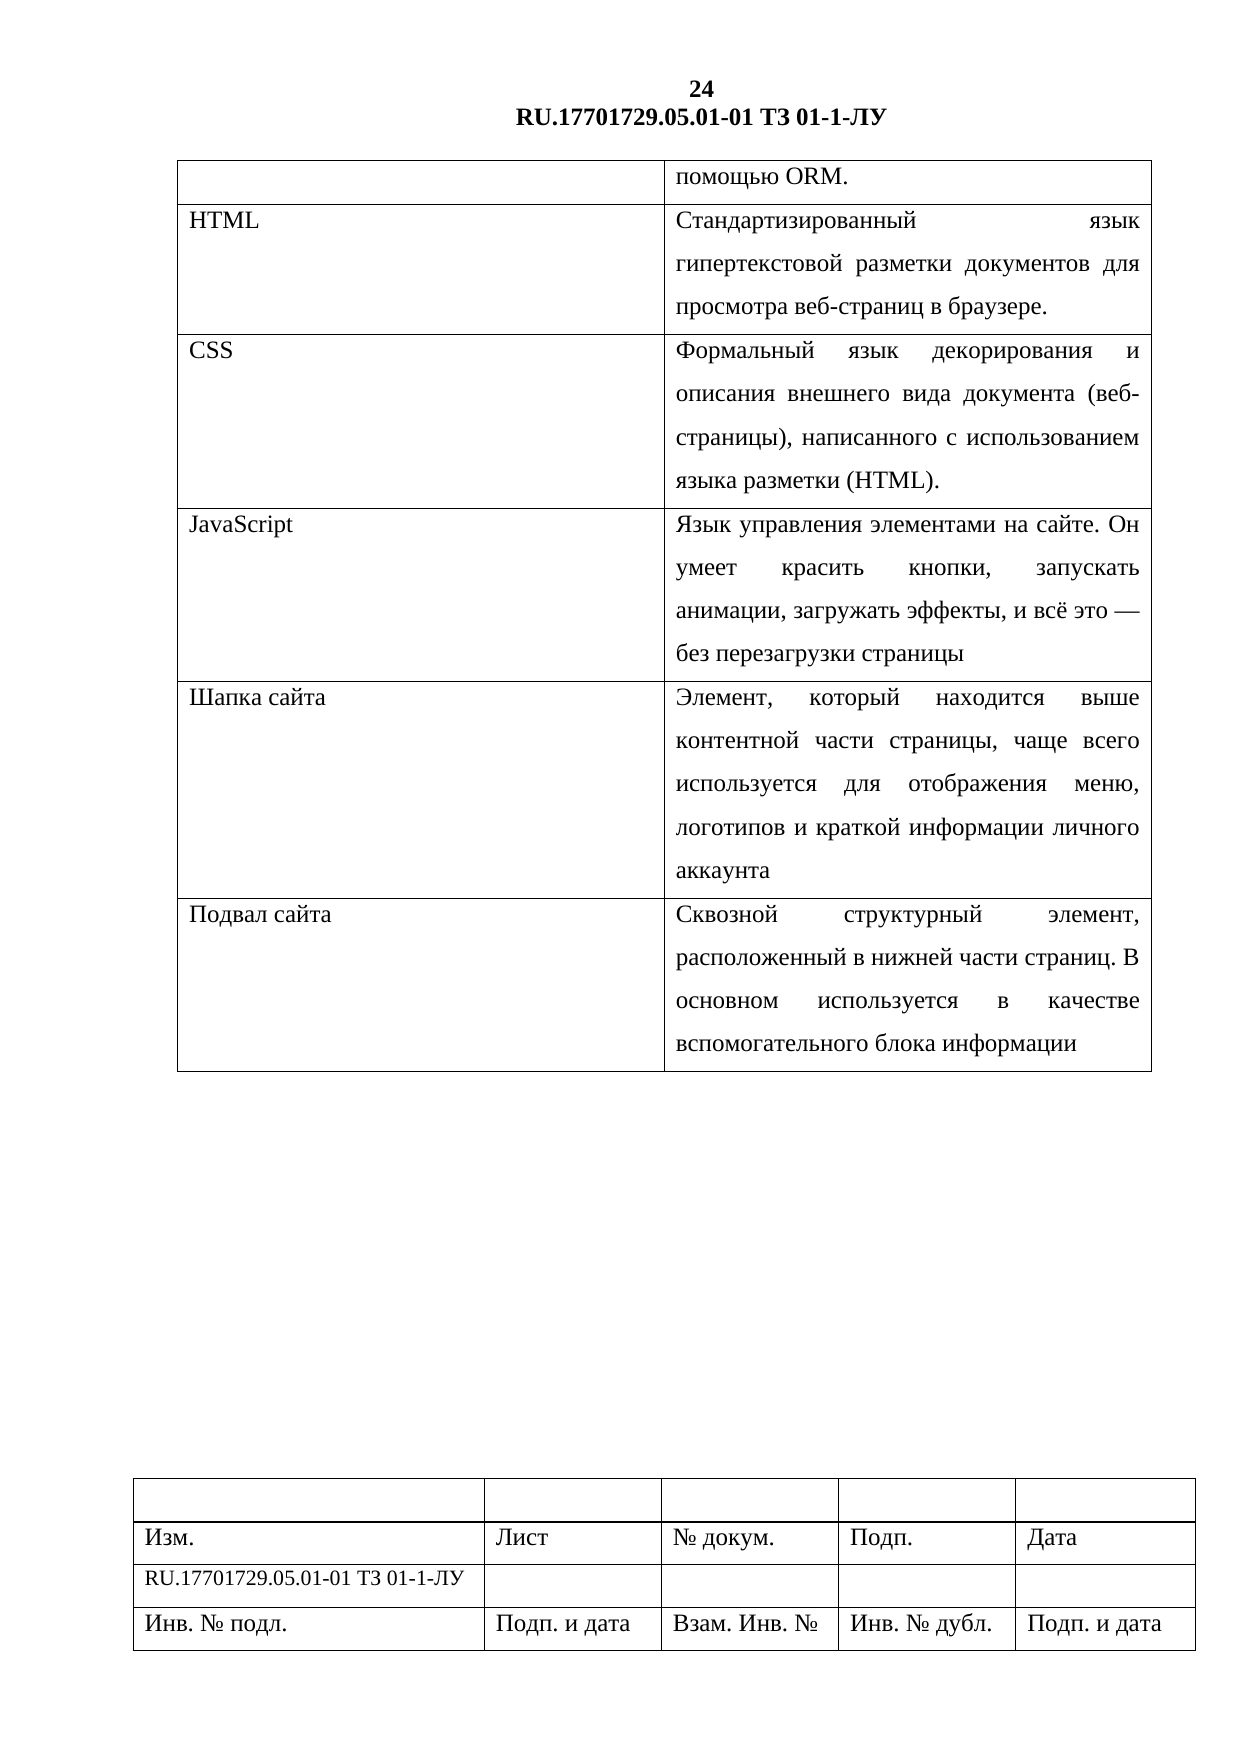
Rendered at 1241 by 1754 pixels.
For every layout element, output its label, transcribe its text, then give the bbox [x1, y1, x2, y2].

table_cell Стандартизированный язык гипертекстовой разметки документов для просмотра веб-страниц в браузере. [665, 205, 1151, 334]
table_cell Сквозной структурный элемент, расположенный в нижней части страниц. В основном используется в качестве вспомогательного блока информации [665, 899, 1151, 1071]
table_cell JavaScript [178, 509, 664, 681]
table_cell [178, 161, 664, 204]
table_cell Формальный язык декорирования и описания внешнего вида документа (веб-страницы), написанного с использованием языка разметки (HTML). [665, 335, 1151, 508]
table_cell Подвал сайта [178, 899, 664, 1071]
table_cell Элемент, который находится выше контентной части страницы, чаще всего используется для отображения меню, логотипов и краткой информации личного аккаунта [665, 682, 1151, 898]
table_cell CSS [178, 335, 664, 508]
table_cell Язык управления элементами на сайте. Он умеет красить кнопки, запускать анимации, загружать эффекты, и всё это — без перезагрузки страницы [665, 509, 1151, 681]
table_cell HTML [178, 205, 664, 334]
table_cell Шапка сайта [178, 682, 664, 898]
table_cell помощью ORM. [665, 161, 1151, 204]
